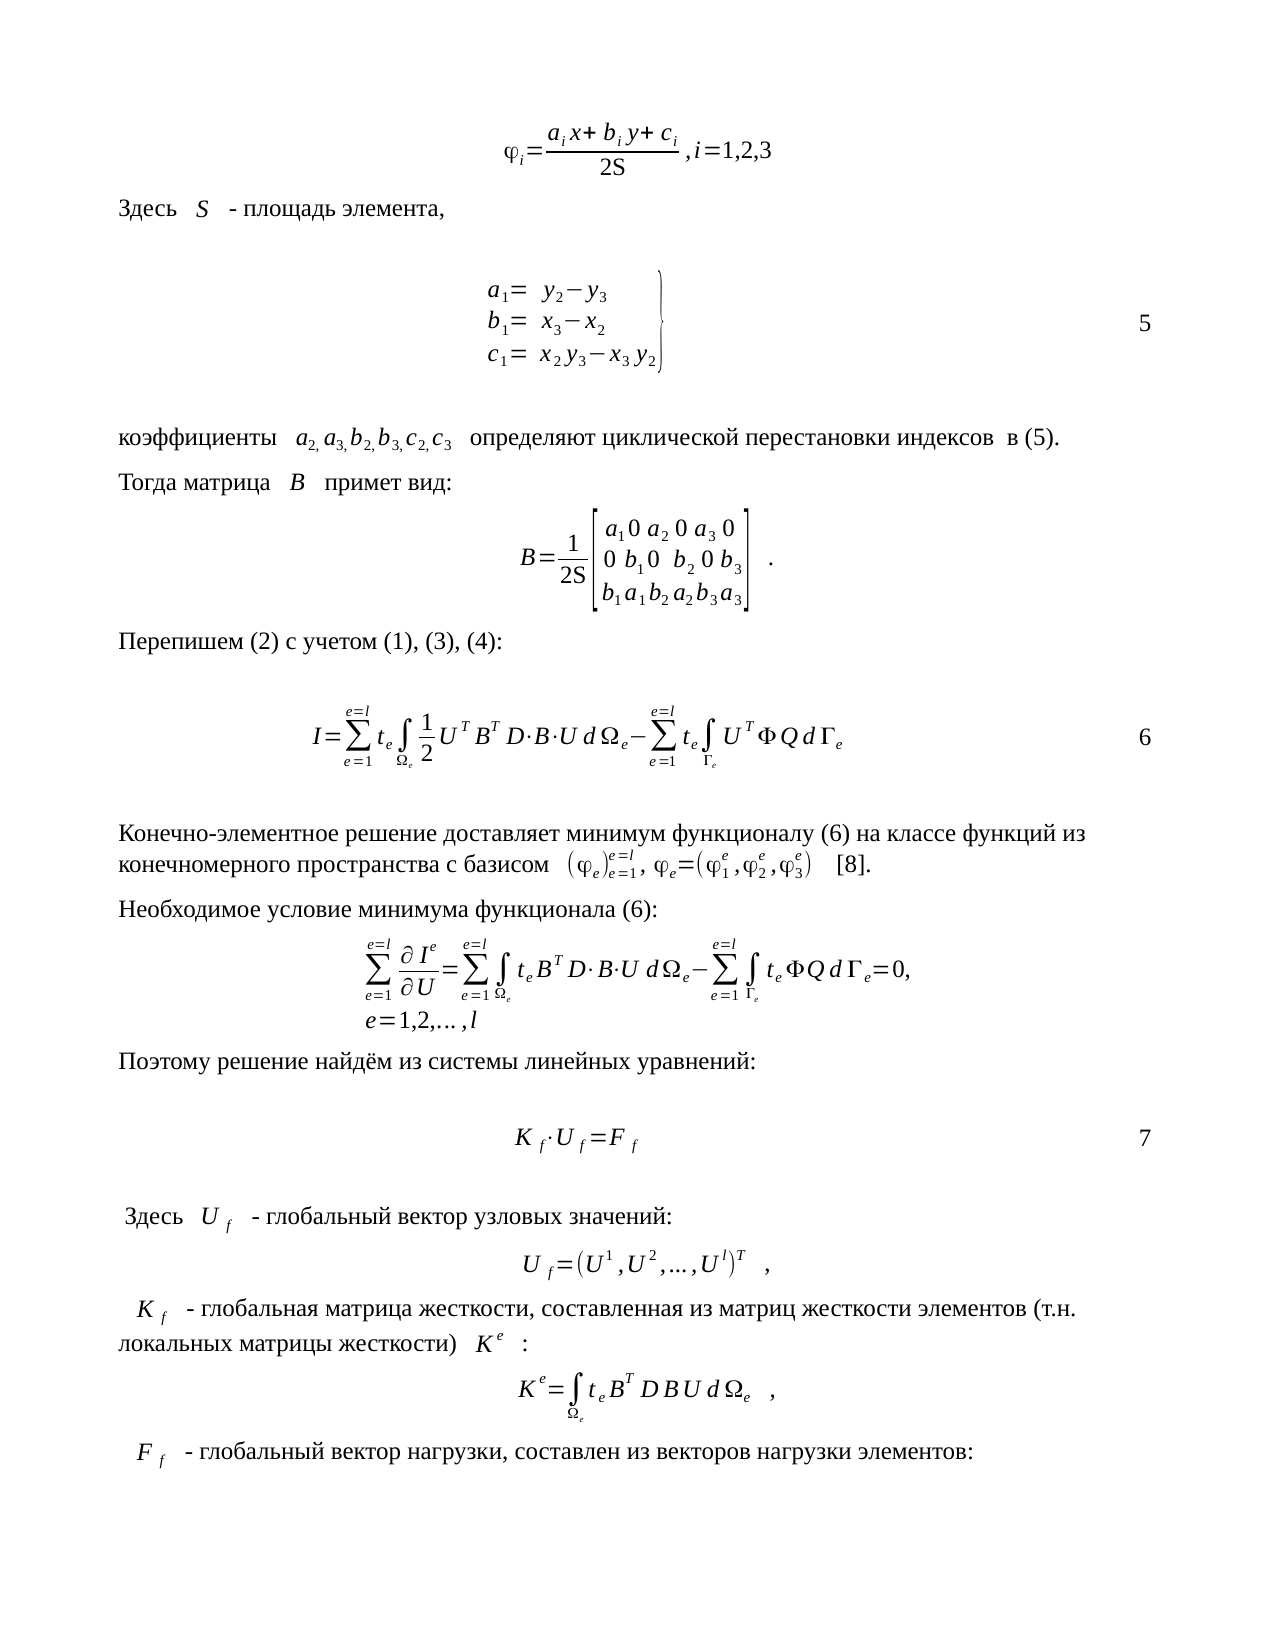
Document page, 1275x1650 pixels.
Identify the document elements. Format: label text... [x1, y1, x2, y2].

text коэффициентыопределяют циклической перестановки индексов в (5). [118, 422, 1157, 454]
table_header 6 [1041, 696, 1157, 789]
text Здесь- площадь элемента, [118, 193, 1157, 222]
text Конечно-элементное решение доставляет минимум функционалу (6) на классе функций из конечномерного пространства с базисом [8]. [118, 818, 1157, 882]
table_header [118, 1116, 1041, 1172]
text Здесь- глобальный вектор узловых значений: [118, 1201, 1157, 1233]
text Поэтому решение найдём из системы линейных уравнений: [118, 1046, 1157, 1075]
text Тогда матрицапримет вид: [118, 467, 1157, 496]
table_header [118, 696, 1041, 789]
table_header 5 [1041, 264, 1157, 393]
text Перепишем (2) с учетом (1), (3), (4): [118, 626, 1157, 655]
text , [118, 1370, 1157, 1424]
text - глобальный вектор нагрузки, составлен из векторов нагрузки элементов: [118, 1436, 1157, 1469]
text Необходимое условие минимума функционала (6): [118, 894, 1157, 923]
text . [118, 508, 1157, 614]
table_header [118, 264, 1041, 393]
text , [118, 1246, 1157, 1281]
table_header 7 [1041, 1116, 1157, 1172]
text - глобальная матрица жесткости, составленная из матриц жесткости элементов (т.н. локальных матрицы жесткости): [118, 1293, 1157, 1357]
